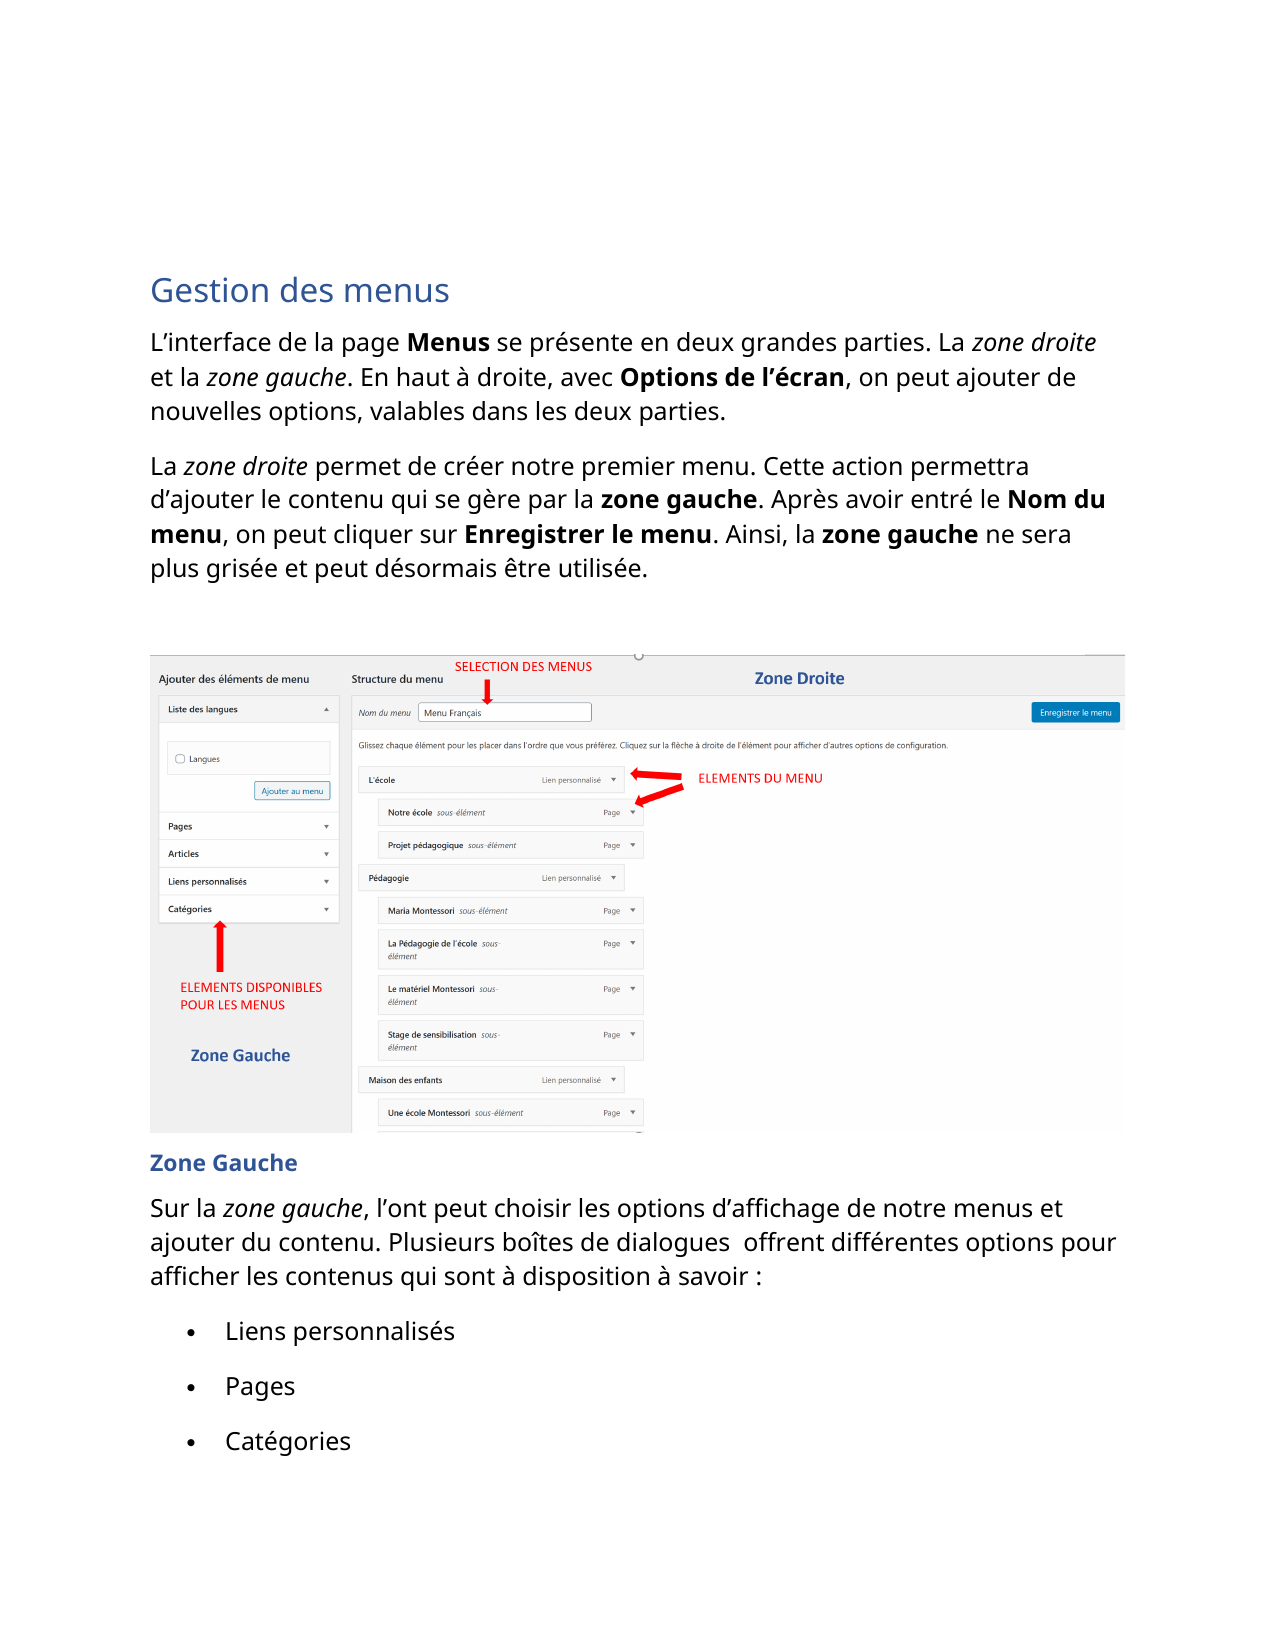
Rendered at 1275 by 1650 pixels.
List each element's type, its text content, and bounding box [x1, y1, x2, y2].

list Catégories [187, 1423, 1125, 1457]
text L’interface de la page Menus se présente en deux grandes parties. La zone droite et la zone gauche. En haut à droite, avec Options de l’écran, on peut ajouter de nouvelles options, valables dans les deux parties. [150, 325, 1125, 427]
list Liens personnalisés [187, 1313, 1125, 1347]
subtitle Gestion des menus [150, 267, 1125, 312]
text La zone droite permet de créer notre premier menu. Cette action permettra d’ajouter le contenu qui se gère par la zone gauche. Après avoir entré le Nom du menu, on peut cliquer sur Enregistrer le menu. Ainsi, la zone gauche ne sera plus grisée et peut désormais être utilisée. [150, 448, 1125, 584]
subtitle Zone Gauche [150, 1147, 1125, 1178]
text Sur la zone gauche, l’ont peut choisir les options d’affichage de notre menus et ajouter du contenu. Plusieurs boîtes de dialogues offrent différentes options pour afficher les contenus qui sont à disposition à savoir : [150, 1190, 1125, 1292]
list Pages [187, 1368, 1125, 1402]
